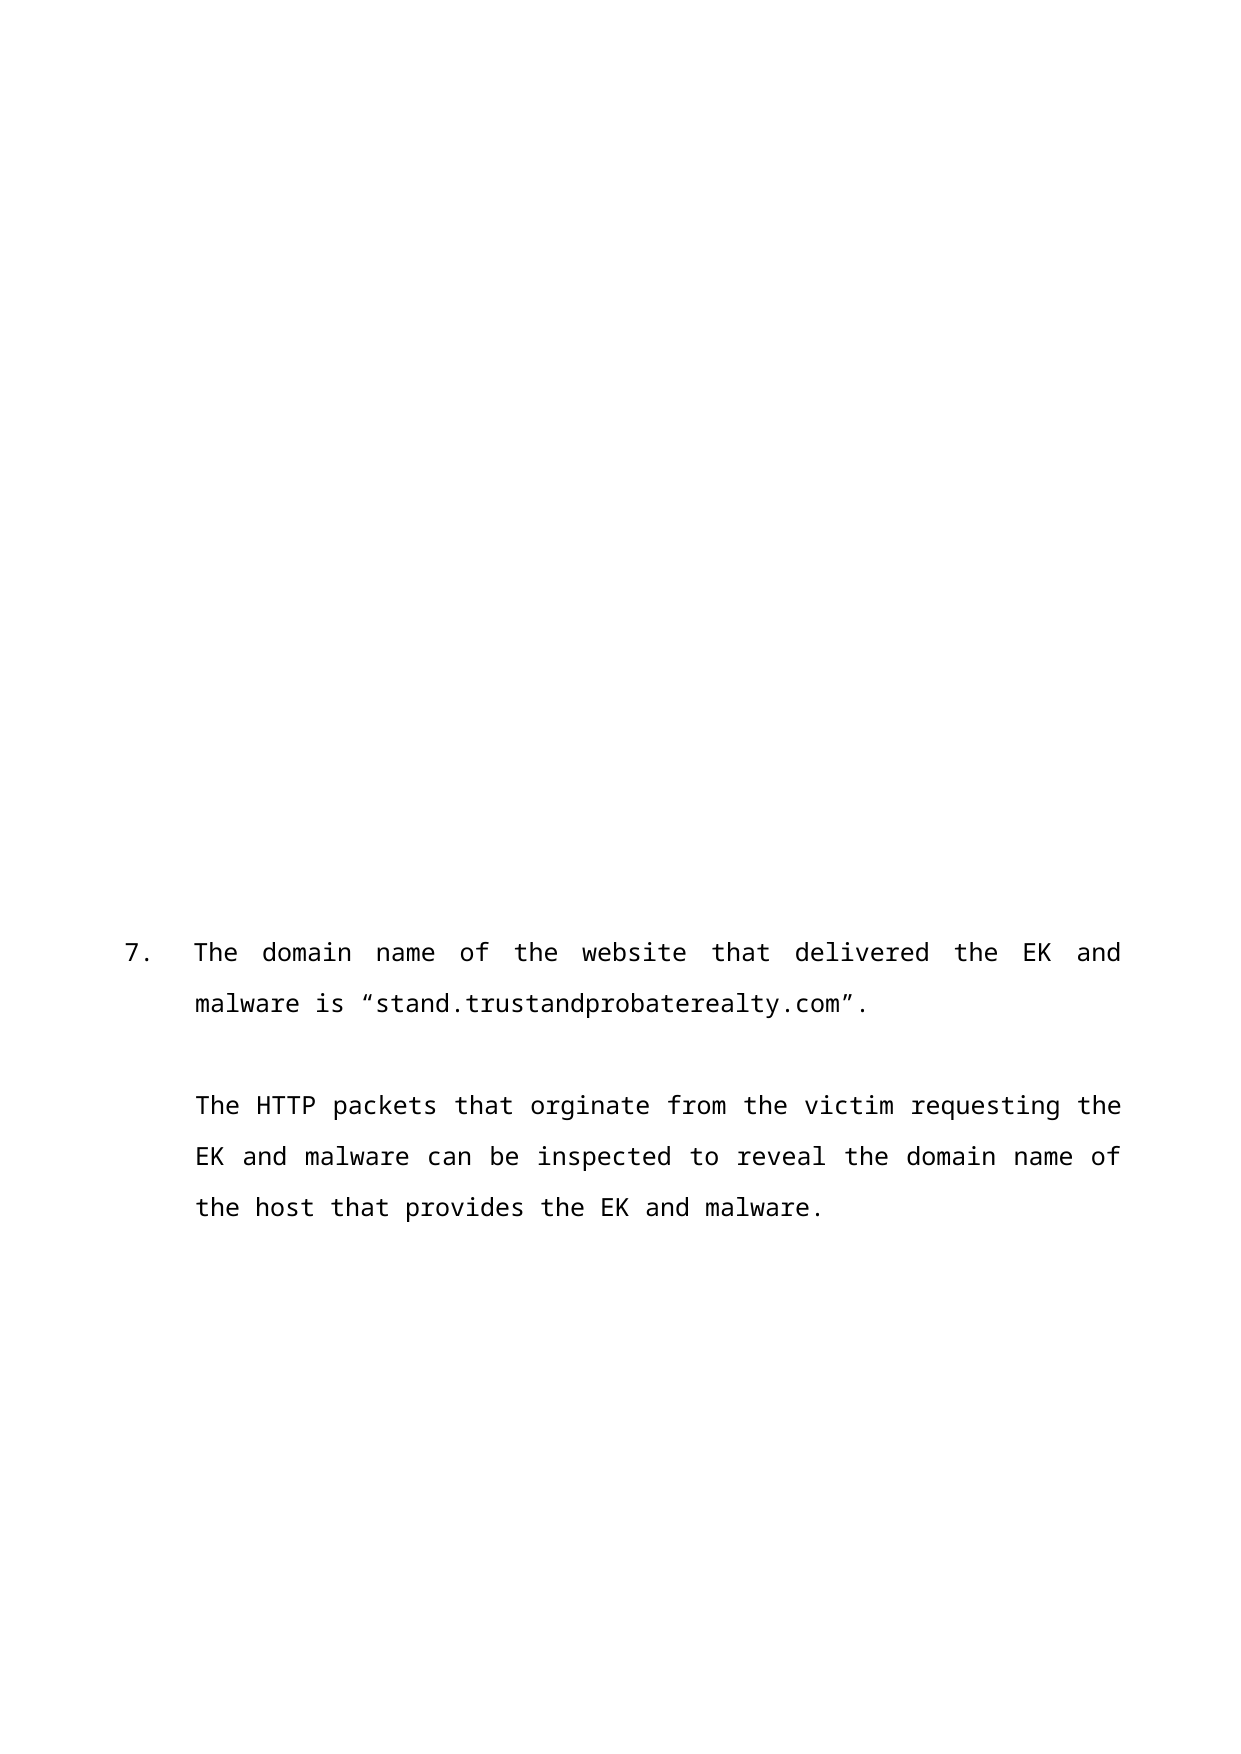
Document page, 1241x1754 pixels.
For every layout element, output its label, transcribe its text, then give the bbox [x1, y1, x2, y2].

text The HTTP packets that orginate from the victim requesting the EK and malware can be inspected to reveal the domain name of the host that provides the EK and malware. [195, 1088, 1122, 1224]
list The domain name of the website that delivered the EK and malware is “stand.trustandprobaterealty.com”. [124, 935, 1122, 1020]
